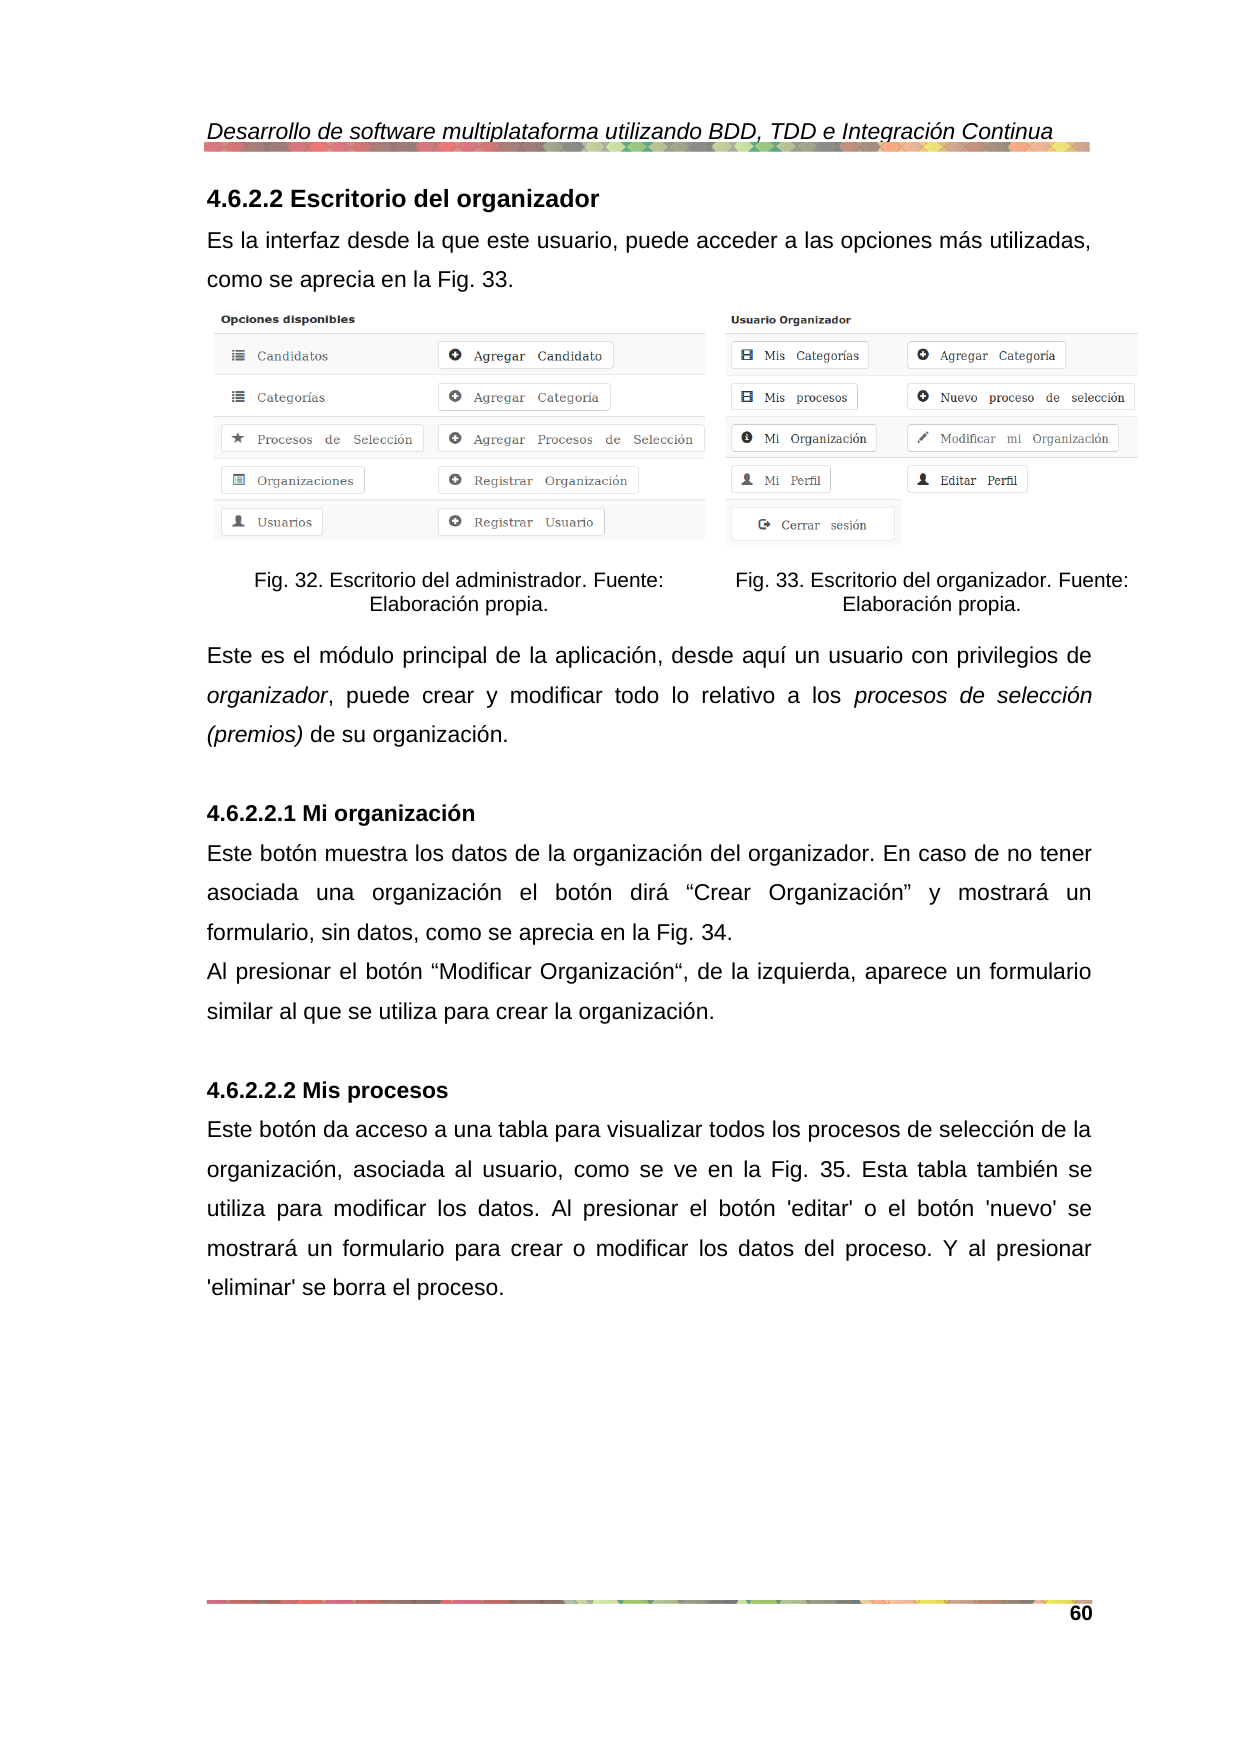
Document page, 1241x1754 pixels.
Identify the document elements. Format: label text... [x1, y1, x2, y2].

table_cell Fig. 32. Escritorio del administrador. Fuente: Elaboración propia. [207, 550, 711, 642]
text 4.6.2.2.2 Mis procesos [207, 1077, 1093, 1103]
text 4.6.2.2 Escritorio del organizador [207, 184, 1093, 212]
picture [212, 311, 706, 540]
text [203, 142, 1090, 152]
text Este botón da acceso a una tabla para visualizar todos los procesos de selección de la organización, asociada al usuario, como se ve en la Fig. 35. Esta tabla también se utiliza para modificar los datos. Al presionar el botón 'editar' o el botón 'nuevo' se mostrará un formulario para crear o modificar los datos del proceso. Y al presionar 'eliminar' se borra el proceso. [207, 1116, 1093, 1300]
list Es la interfaz desde la que este usuario, puede acceder a las opciones más utilizadas, como se aprecia en la Fig. 33. [207, 227, 1093, 293]
table_header [207, 306, 711, 550]
text 4.6.2.2.1 Mi organización [207, 800, 1093, 827]
table_header [711, 306, 1153, 550]
table_header [625, 1314, 1093, 1600]
text [206, 1600, 1093, 1604]
table_header [207, 1314, 625, 1600]
text Este botón muestra los datos de la organización del organizador. En caso de no tener asociada una organización el botón dirá “Crear Organización” y mostrará un formulario, sin datos, como se aprecia en la Fig. 34. [207, 840, 1093, 945]
text Al presionar el botón “Modificar Organización“, de la izquierda, aparece un formulario similar al que se utiliza para crear la organización. [207, 958, 1093, 1024]
text Este es el módulo principal de la aplicación, desde aquí un usuario con privilegios de organizador, puede crear y modificar todo lo relativo a los procesos de selección (premios) de su organización. [207, 642, 1093, 748]
table_cell Fig. 33. Escritorio del organizador. Fuente: Elaboración propia. [711, 550, 1153, 642]
picture [725, 311, 1139, 545]
